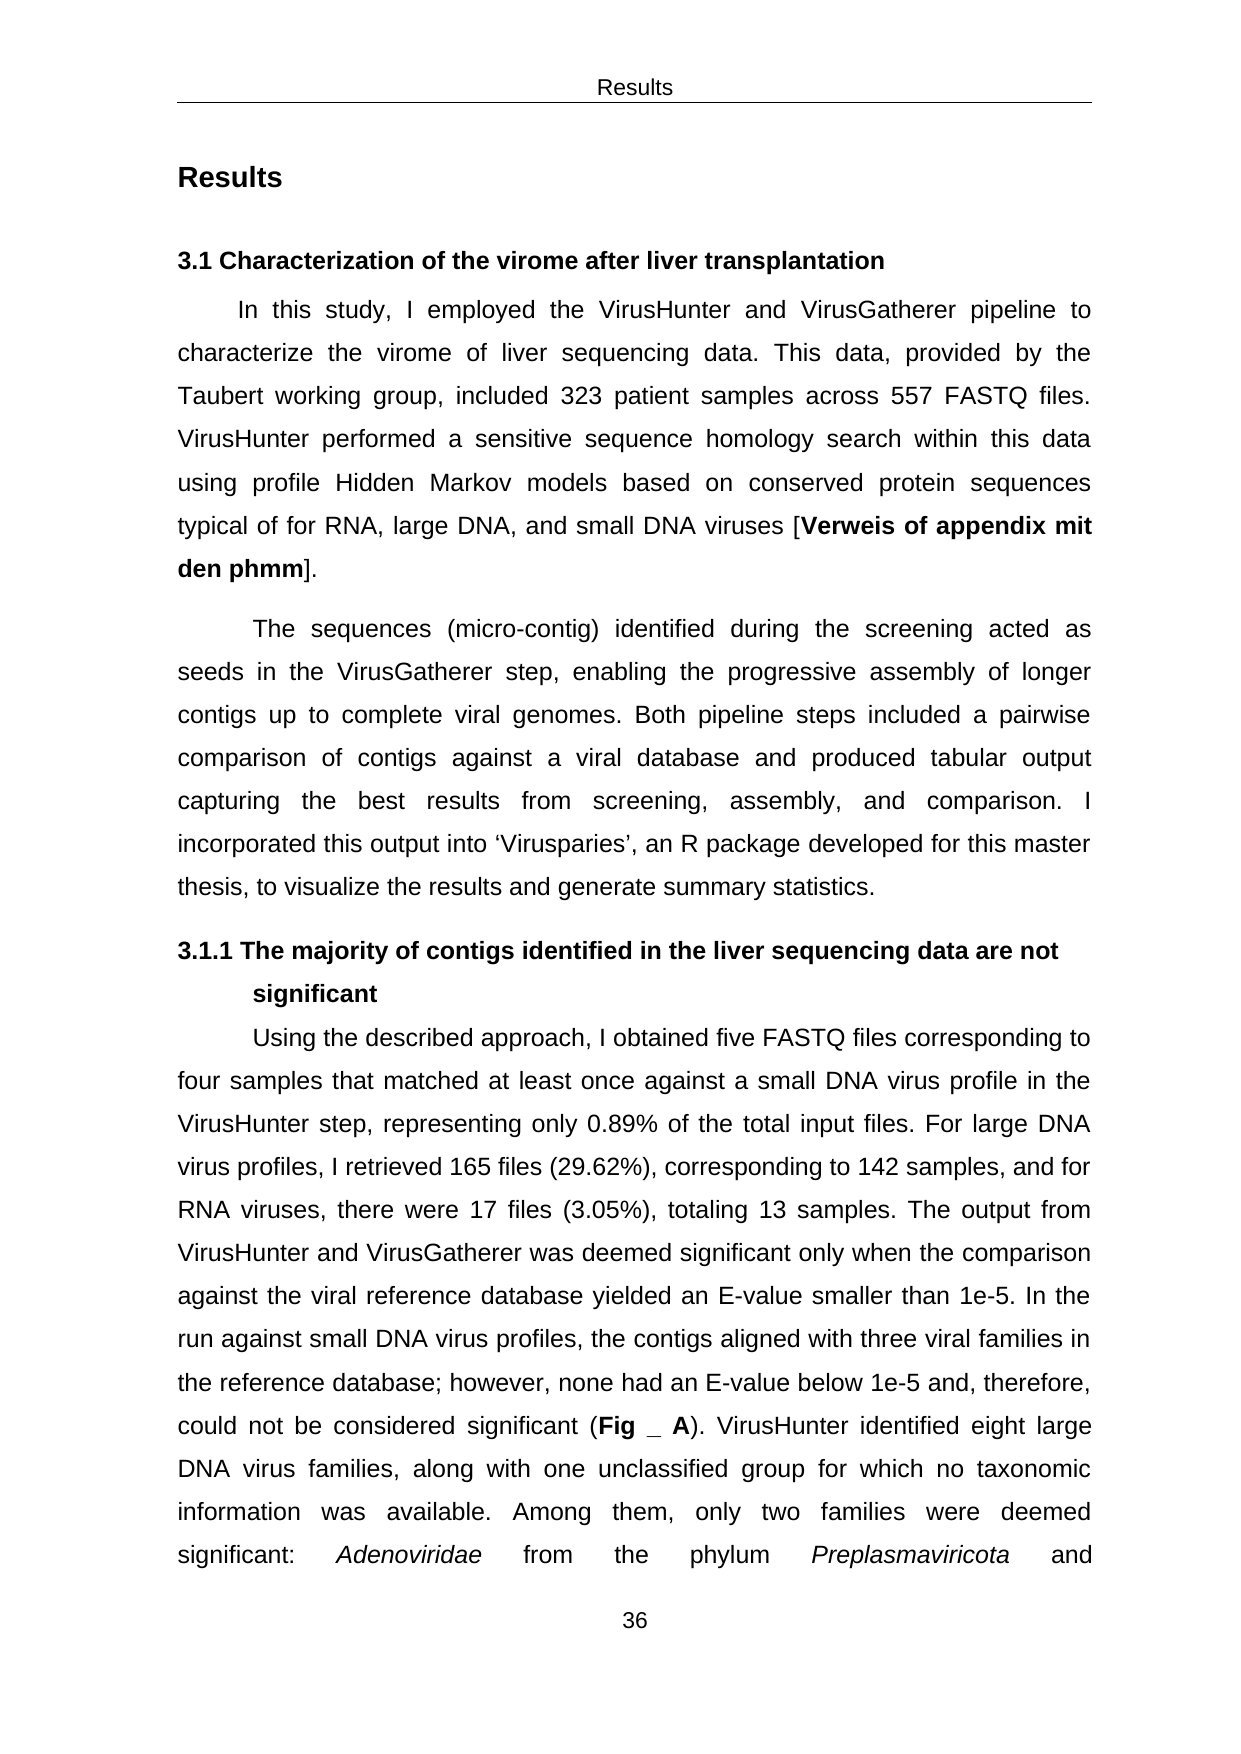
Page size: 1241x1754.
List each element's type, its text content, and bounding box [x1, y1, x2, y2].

subtitle 3.1 Characterization of the virome after liver transplantation [177, 246, 1092, 274]
text The sequences (micro-contig) identified during the screening acted as seeds in the VirusGatherer step, enabling the progressive assembly of longer contigs up to complete viral genomes. Both pipeline steps included a pairwise comparison of contigs against a viral database and produced tabular output capturing the best results from screening, assembly, and comparison. I incorporated this output into ‘Virusparies’, an R package developed for this master thesis, to visualize the results and generate summary statistics. [177, 614, 1092, 901]
subtitle Results [177, 160, 1092, 193]
subtitle 3.1.1 The majority of contigs identified in the liver sequencing data are not significant [177, 936, 1092, 1008]
text In this study, I employed the VirusHunter and VirusGatherer pipeline to characterize the virome of liver sequencing data. This data, provided by the Taubert working group, included 323 patient samples across 557 FASTQ files. VirusHunter performed a sensitive sequence homology search within this data using profile Hidden Markov models based on conserved protein sequences typical of for RNA, large DNA, and small DNA viruses [Verweis of appendix mit den phmm]. [177, 295, 1092, 583]
text Using the described approach, I obtained five FASTQ files corresponding to four samples that matched at least once against a small DNA virus profile in the VirusHunter step, representing only 0.89% of the total input files. For large DNA virus profiles, I retrieved 165 files (29.62%), corresponding to 142 samples, and for RNA viruses, there were 17 files (3.05%), totaling 13 samples. The output from VirusHunter and VirusGatherer was deemed significant only when the comparison against the viral reference database yielded an E-value smaller than 1e-5. In the run against small DNA virus profiles, the contigs aligned with three viral families in the reference database; however, none had an E-value below 1e-5 and, therefore, could not be considered significant (Fig _ A). VirusHunter identified eight large DNA virus families, along with one unclassified group for which no taxonomic information was available. Among them, only two families were deemed significant: Adenoviridae from the phylum Preplasmaviricota and [177, 1023, 1092, 1569]
